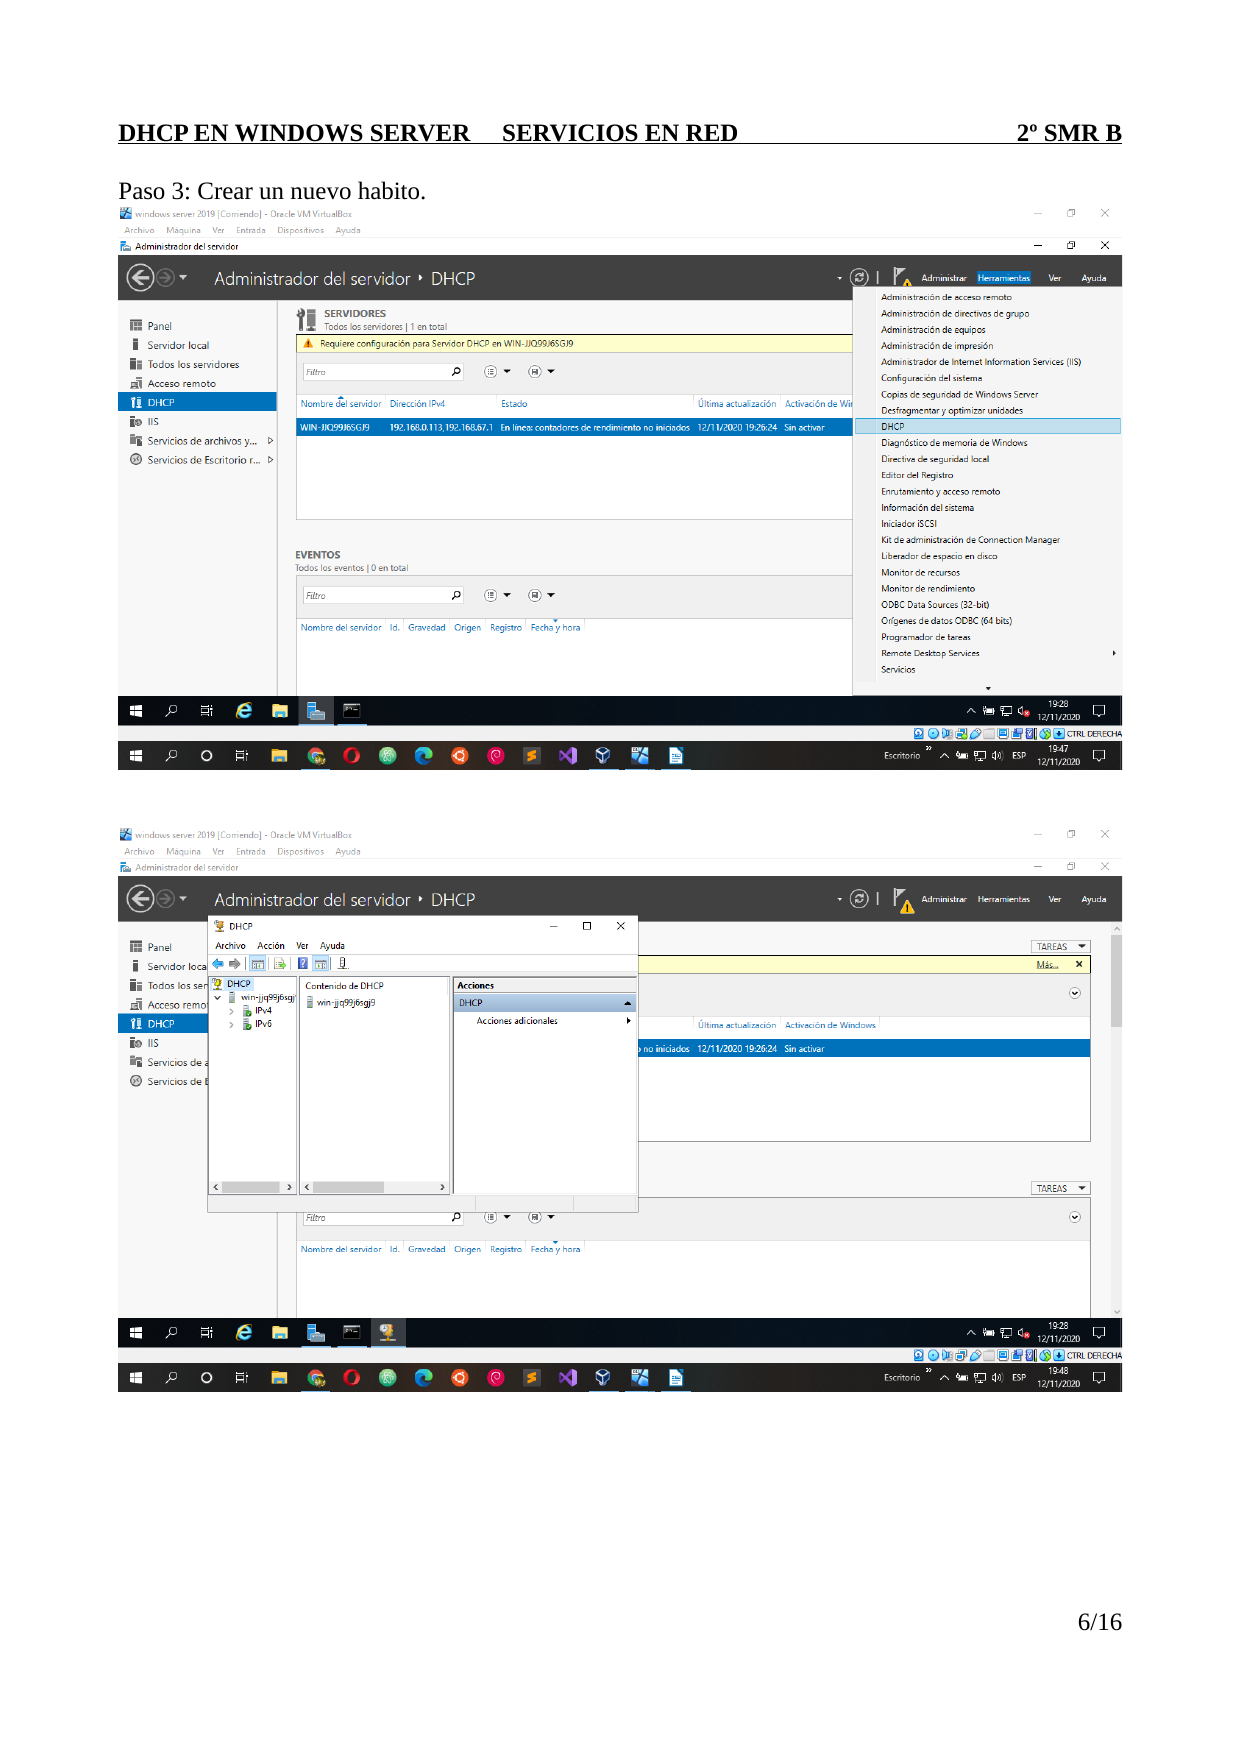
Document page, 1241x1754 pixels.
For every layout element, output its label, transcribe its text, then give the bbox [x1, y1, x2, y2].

picture [118, 827, 1123, 1392]
text Paso 3: Crear un nuevo habito. [118, 176, 1122, 205]
picture [118, 205, 1123, 770]
